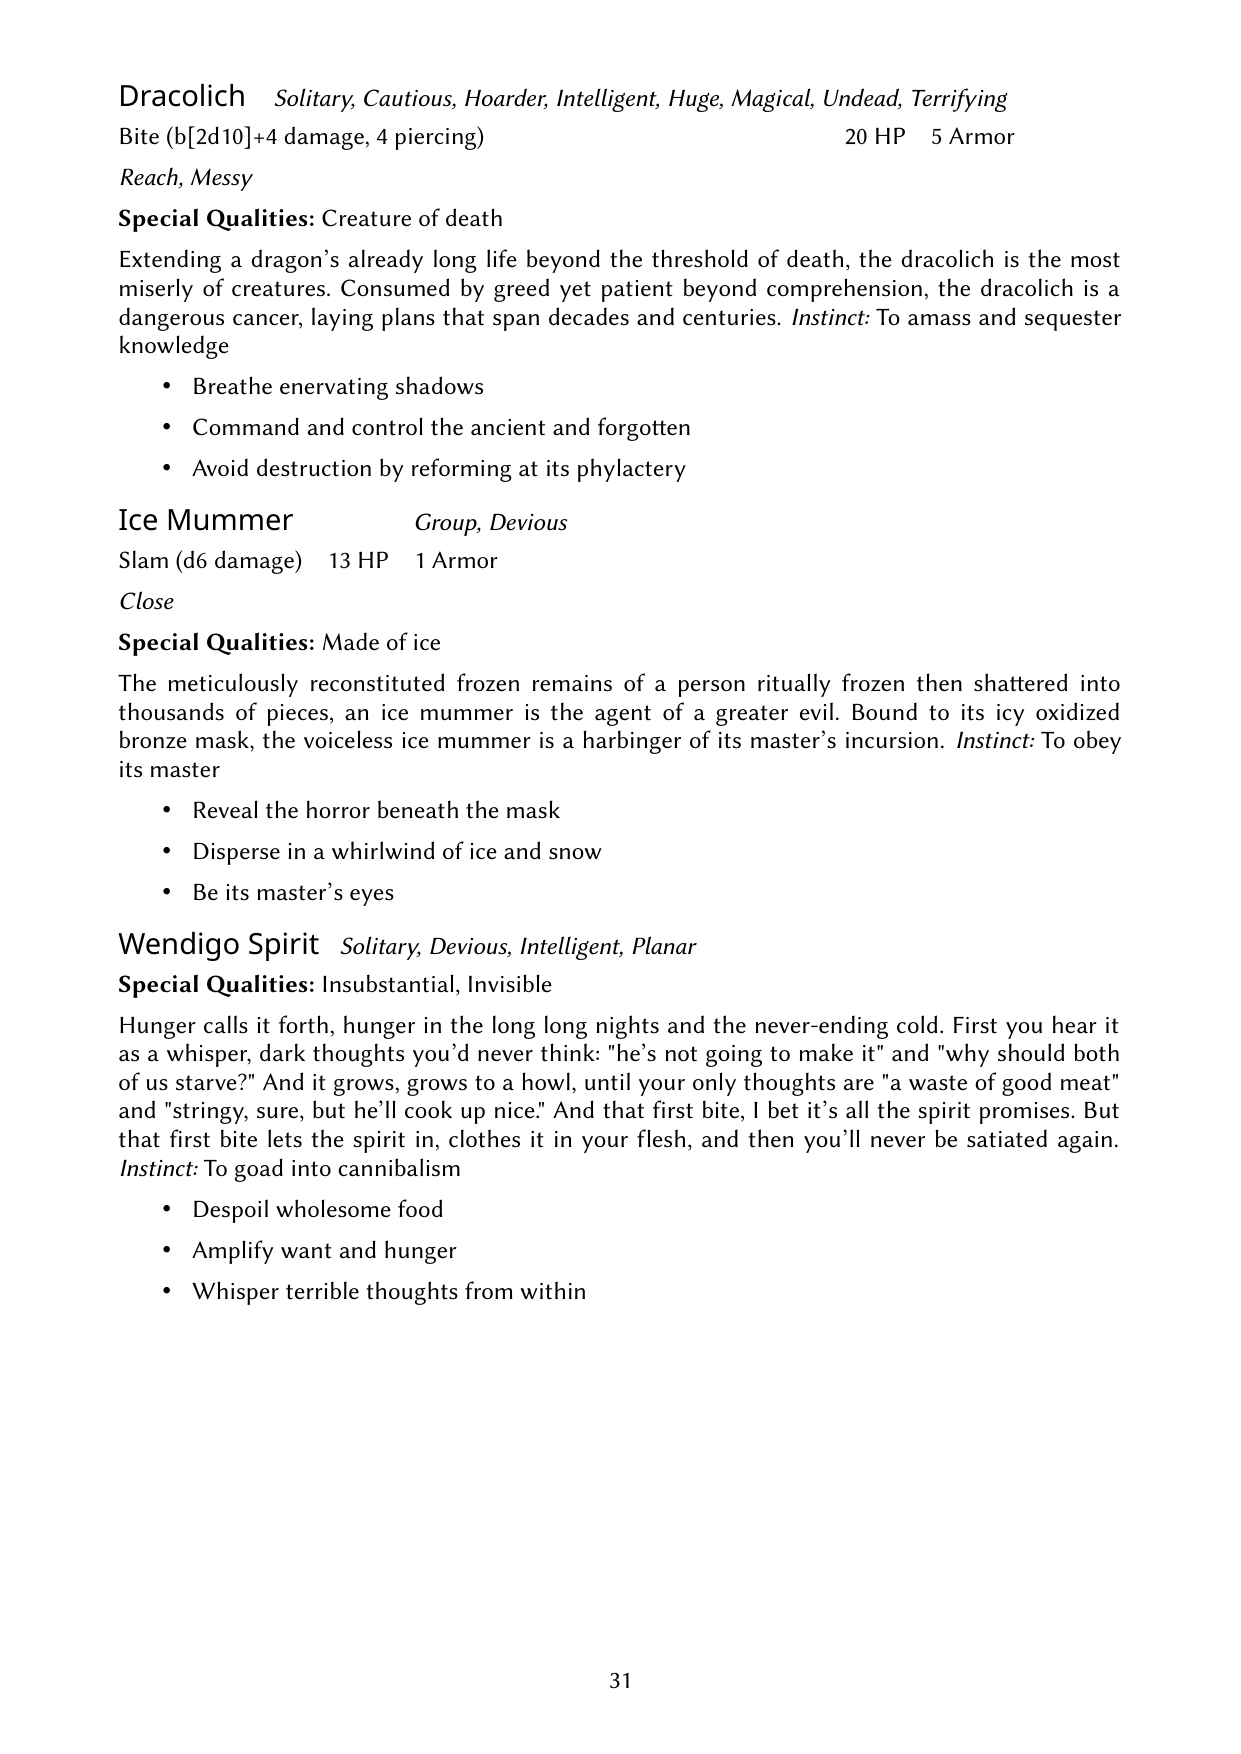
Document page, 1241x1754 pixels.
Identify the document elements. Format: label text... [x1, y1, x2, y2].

list Whisper terrible thoughts from within [162, 1277, 1122, 1305]
list Avoid destruction by reforming at its phylactery [162, 454, 1122, 483]
text The meticulously reconstituted frozen remains of a person ritually frozen then shattered into thousands of pieces, an ice mummer is the agent of a greater evil. Bound to its icy oxidized bronze mask, the voiceless ice mummer is a harbinger of its master’s incursion. Instinct: To obey its master [118, 669, 1122, 783]
list Reveal the horror beneath the mask [162, 796, 1122, 824]
subtitle Wendigo Spirit Solitary, Devious, Intelligent, Planar [118, 923, 1122, 963]
text Slam (d6 damage) 13 HP 1 Armor [118, 546, 1122, 575]
text Special Qualities: Creature of death [118, 204, 1122, 233]
subtitle Ice Mummer Group, Devious [118, 499, 1122, 539]
list Disperse in a whirlwind of ice and snow [162, 837, 1122, 866]
list Amplify want and hunger [162, 1236, 1122, 1264]
text Close [118, 587, 1122, 616]
subtitle Dracolich Solitary, Cautious, Hoarder, Intelligent, Huge, Magical, Undead, Terrifying [118, 76, 1122, 115]
text Special Qualities: Insubstantial, Invisible [118, 970, 1122, 998]
text Reach, Messy [118, 163, 1122, 192]
list Breathe enervating shadows [162, 372, 1122, 401]
text Hunger calls it forth, hunger in the long long nights and the never-ending cold. First you hear it as a whisper, dark thoughts you’d never think: "he’s not going to make it" and "why should both of us starve?" And it grows, grows to a howl, until your only thoughts are "a waste of good meat" and "stringy, sure, but he’ll cook up nice." And that first bite, I bet it’s all the spirit promises. But that first bite lets the spirit in, clothes it in your flesh, and then you’ll never be satiated again. Instinct: To goad into cannibalism [118, 1011, 1122, 1182]
list Be its master’s eyes [162, 878, 1122, 907]
text Extending a dragon’s already long life beyond the threshold of death, the dracolich is the most miserly of creatures. Consumed by greed yet patient beyond comprehension, the dracolich is a dangerous cancer, laying plans that span decades and centuries. Instinct: To amass and sequester knowledge [118, 246, 1122, 360]
text Bite (b[2d10]+4 damage, 4 piercing) 20 HP 5 Armor [118, 122, 1122, 151]
list Command and control the ancient and forgotten [162, 413, 1122, 442]
text Special Qualities: Made of ice [118, 628, 1122, 657]
list Despoil wholesome food [162, 1195, 1122, 1223]
